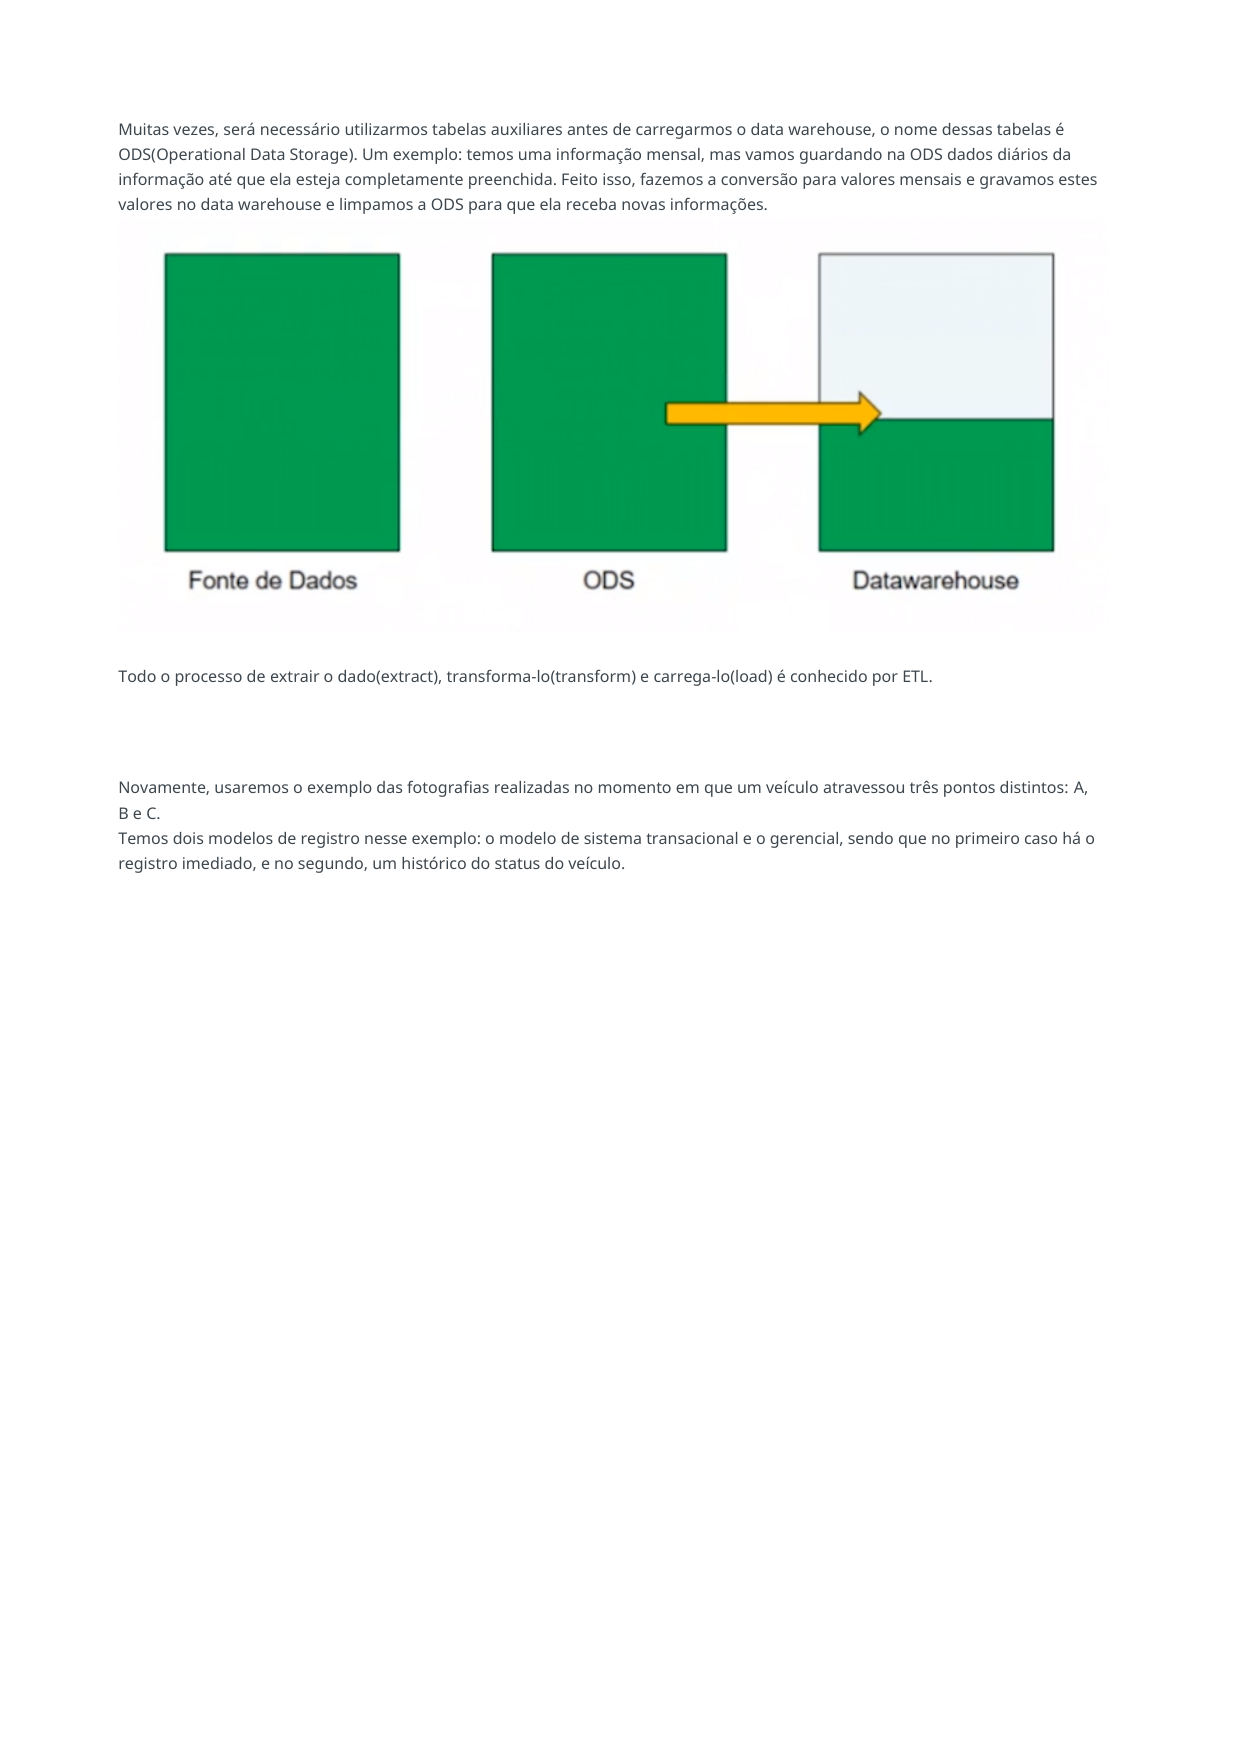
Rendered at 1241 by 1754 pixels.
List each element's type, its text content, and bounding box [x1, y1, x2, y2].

text Temos dois modelos de registro nesse exemplo: o modelo de sistema transacional e o gerencial, sendo que no primeiro caso há o registro imediado, e no segundo, um histórico do status do veículo. [118, 827, 1122, 874]
text Novamente, usaremos o exemplo das fotografias realizadas no momento em que um veículo atravessou três pontos distintos: A, B e C. [118, 777, 1122, 824]
text Muitas vezes, será necessário utilizarmos tabelas auxiliares antes de carregarmos o data warehouse, o nome dessas tabelas é ODS(Operational Data Storage). Um exemplo: temos uma informação mensal, mas vamos guardando na ODS dados diários da informação até que ela esteja completamente preenchida. Feito isso, fazemos a conversão para valores mensais e gravamos estes valores no data warehouse e limpamos a ODS para que ela receba novas informações. [118, 118, 1122, 215]
picture [118, 218, 1109, 632]
text Todo o processo de extrair o dado(extract), transforma-lo(transform) e carrega-lo(load) é conhecido por ETL. [118, 665, 1122, 687]
